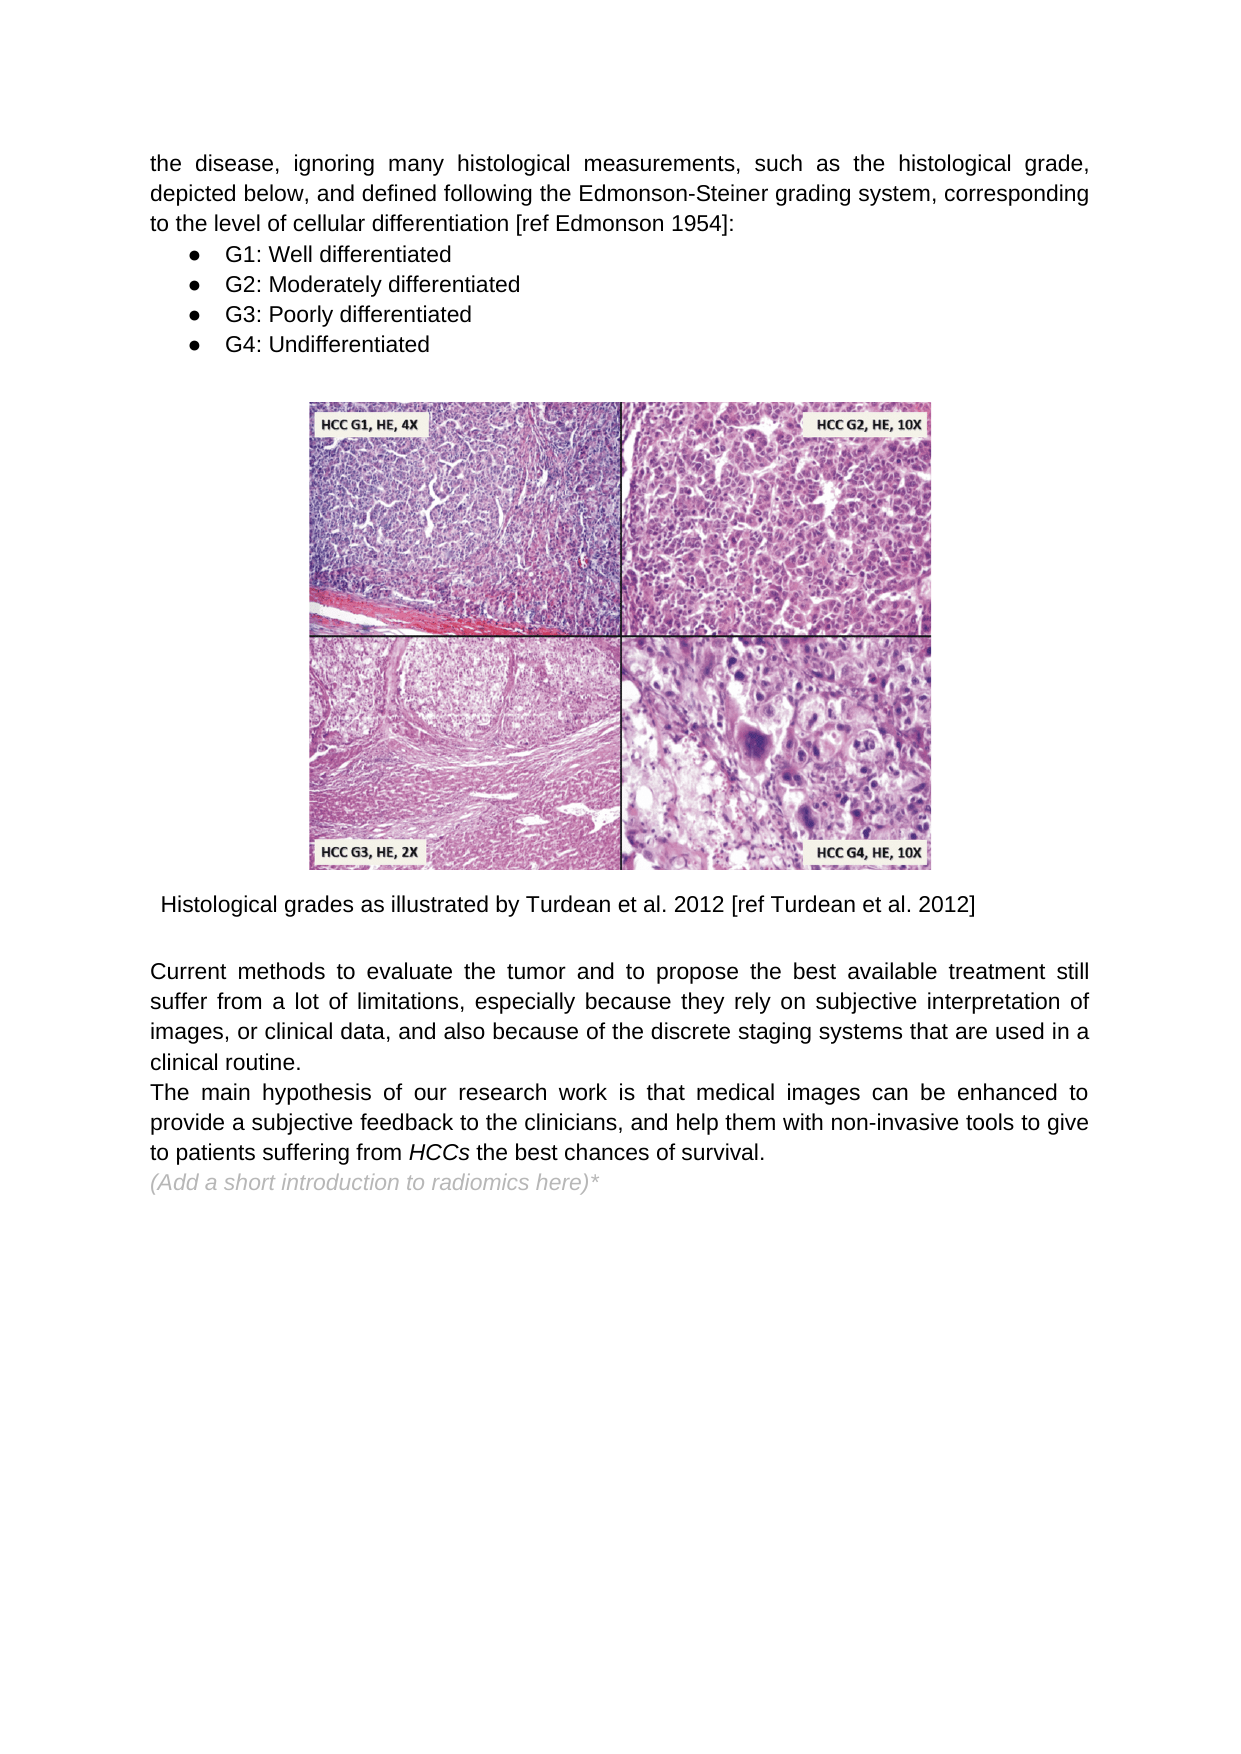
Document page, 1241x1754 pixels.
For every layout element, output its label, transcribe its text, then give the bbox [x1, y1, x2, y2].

list G3: Poorly differentiated [187, 301, 1090, 327]
list G4: Undifferentiated [187, 331, 1090, 358]
text the disease, ignoring many histological measurements, such as the histological grade, depicted below, and defined following the Edmonson-Steiner grading system, corresponding to the level of cellular differentiation [ref Edmonson 1954]: [150, 150, 1090, 237]
text The main hypothesis of our research work is that medical images can be enhanced to provide a subjective feedback to the clinicians, and help them with non-invasive tools to give to patients suffering from HCCs the best chances of survival. [150, 1079, 1090, 1165]
list G2: Moderately differentiated [187, 271, 1090, 297]
text Current methods to evaluate the tumor and to propose the best available treatment still suffer from a lot of limitations, especially because they rely on subjective interpretation of images, or clinical data, and also because of the discrete staging systems that are used in a clinical routine. [150, 958, 1090, 1075]
text (Add a short introduction to radiomics here)* [150, 1169, 1090, 1196]
table_cell Histological grades as illustrated by Turdean et al. 2012 [ref Turdean et al. 2012] [150, 880, 1091, 928]
list G1: Well differentiated [187, 241, 1090, 267]
table_header [150, 392, 1091, 880]
picture [309, 402, 932, 870]
